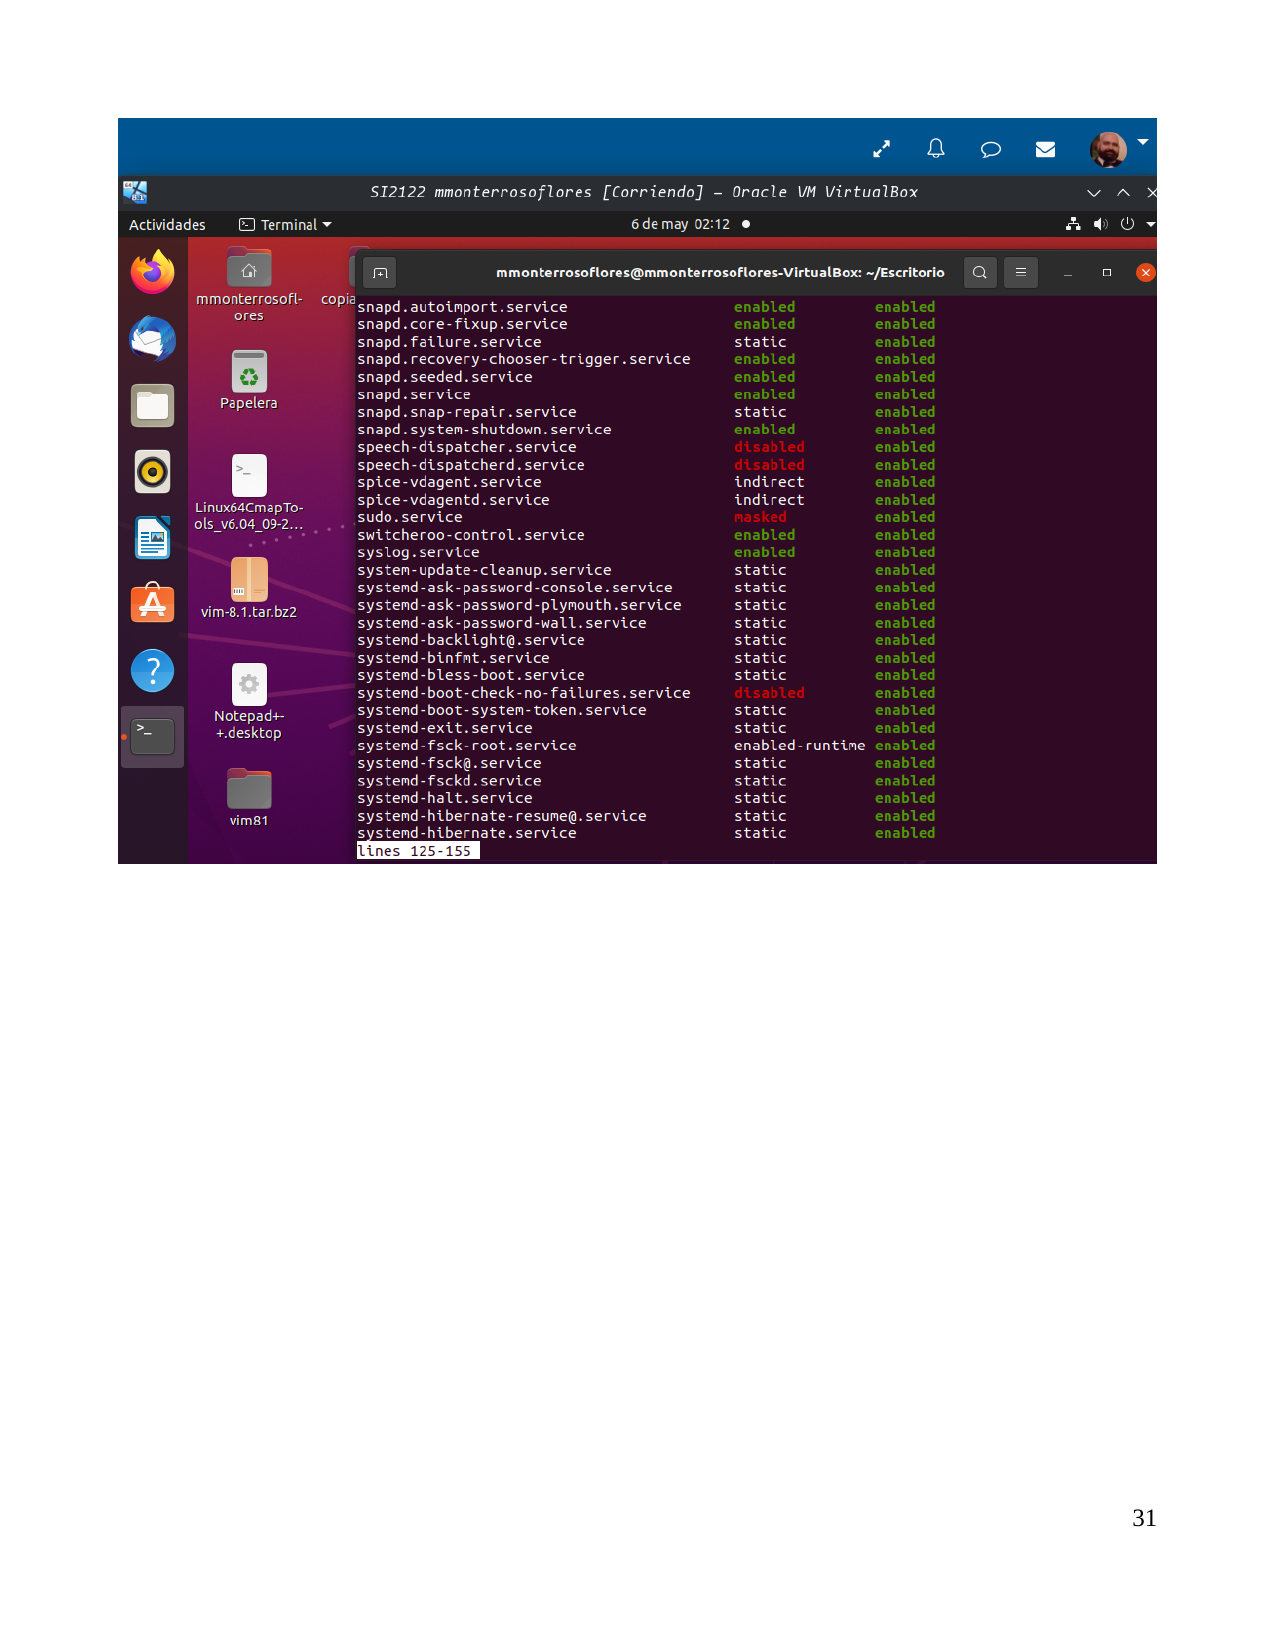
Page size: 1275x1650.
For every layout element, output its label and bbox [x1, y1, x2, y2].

picture [118, 118, 1157, 864]
table_cell [118, 864, 1157, 898]
